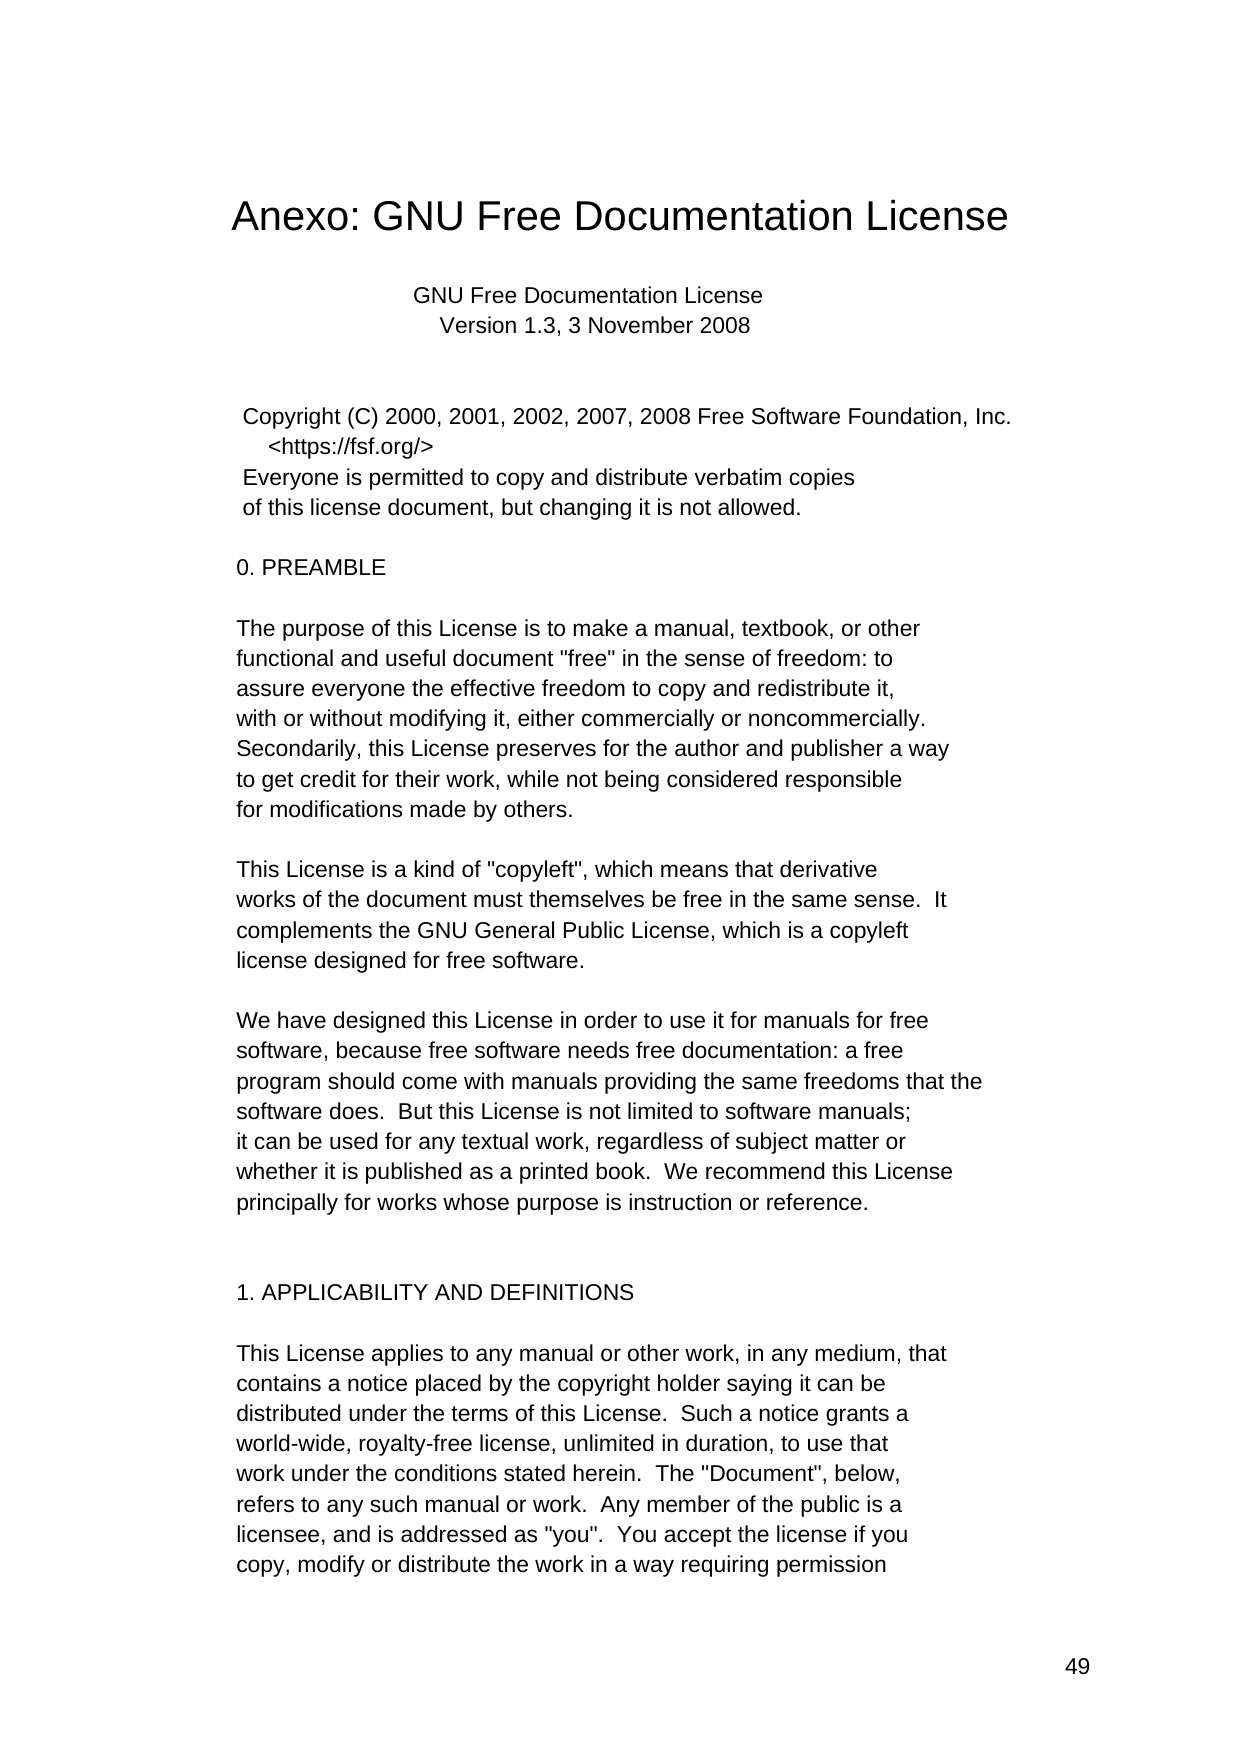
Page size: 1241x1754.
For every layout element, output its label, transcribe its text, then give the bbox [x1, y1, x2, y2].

text GNU Free Documentation License Version 1.3, 3 November 2008 Copyright (C) 2000, 2001, 2002, 2007, 2008 Free Software Foundation, Inc. <https://fsf.org/> Everyone is permitted to copy and distribute verbatim copies of this license document, but changing it is not allowed. 0. PREAMBLE The purpose of this License is to make a manual, textbook, or other functional and useful document "free" in the sense of freedom: to assure everyone the effective freedom to copy and redistribute it, with or without modifying it, either commercially or noncommercially. Secondarily, this License preserves for the author and publisher a way to get credit for their work, while not being considered responsible for modifications made by others. This License is a kind of "copyleft", which means that derivative works of the document must themselves be free in the same sense. It complements the GNU General Public License, which is a copyleft license designed for free software. We have designed this License in order to use it for manuals for free software, because free software needs free documentation: a free program should come with manuals providing the same freedoms that the software does. But this License is not limited to software manuals; it can be used for any textual work, regardless of subject matter or whether it is published as a printed book. We recommend this License principally for works whose purpose is instruction or reference. 1. APPLICABILITY AND DEFINITIONS This License applies to any manual or other work, in any medium, that contains a notice placed by the copyright holder saying it can be distributed under the terms of this License. Such a notice grants a world-wide, royalty-free license, unlimited in duration, to use that work under the conditions stated herein. The "Document", below, refers to any such manual or work. Any member of the public is a licensee, and is addressed as "you". You accept the license if you copy, modify or distribute the work in a way requiring permission [236, 282, 1090, 1577]
subtitle Anexo: GNU Free Documentation License [150, 192, 1090, 239]
